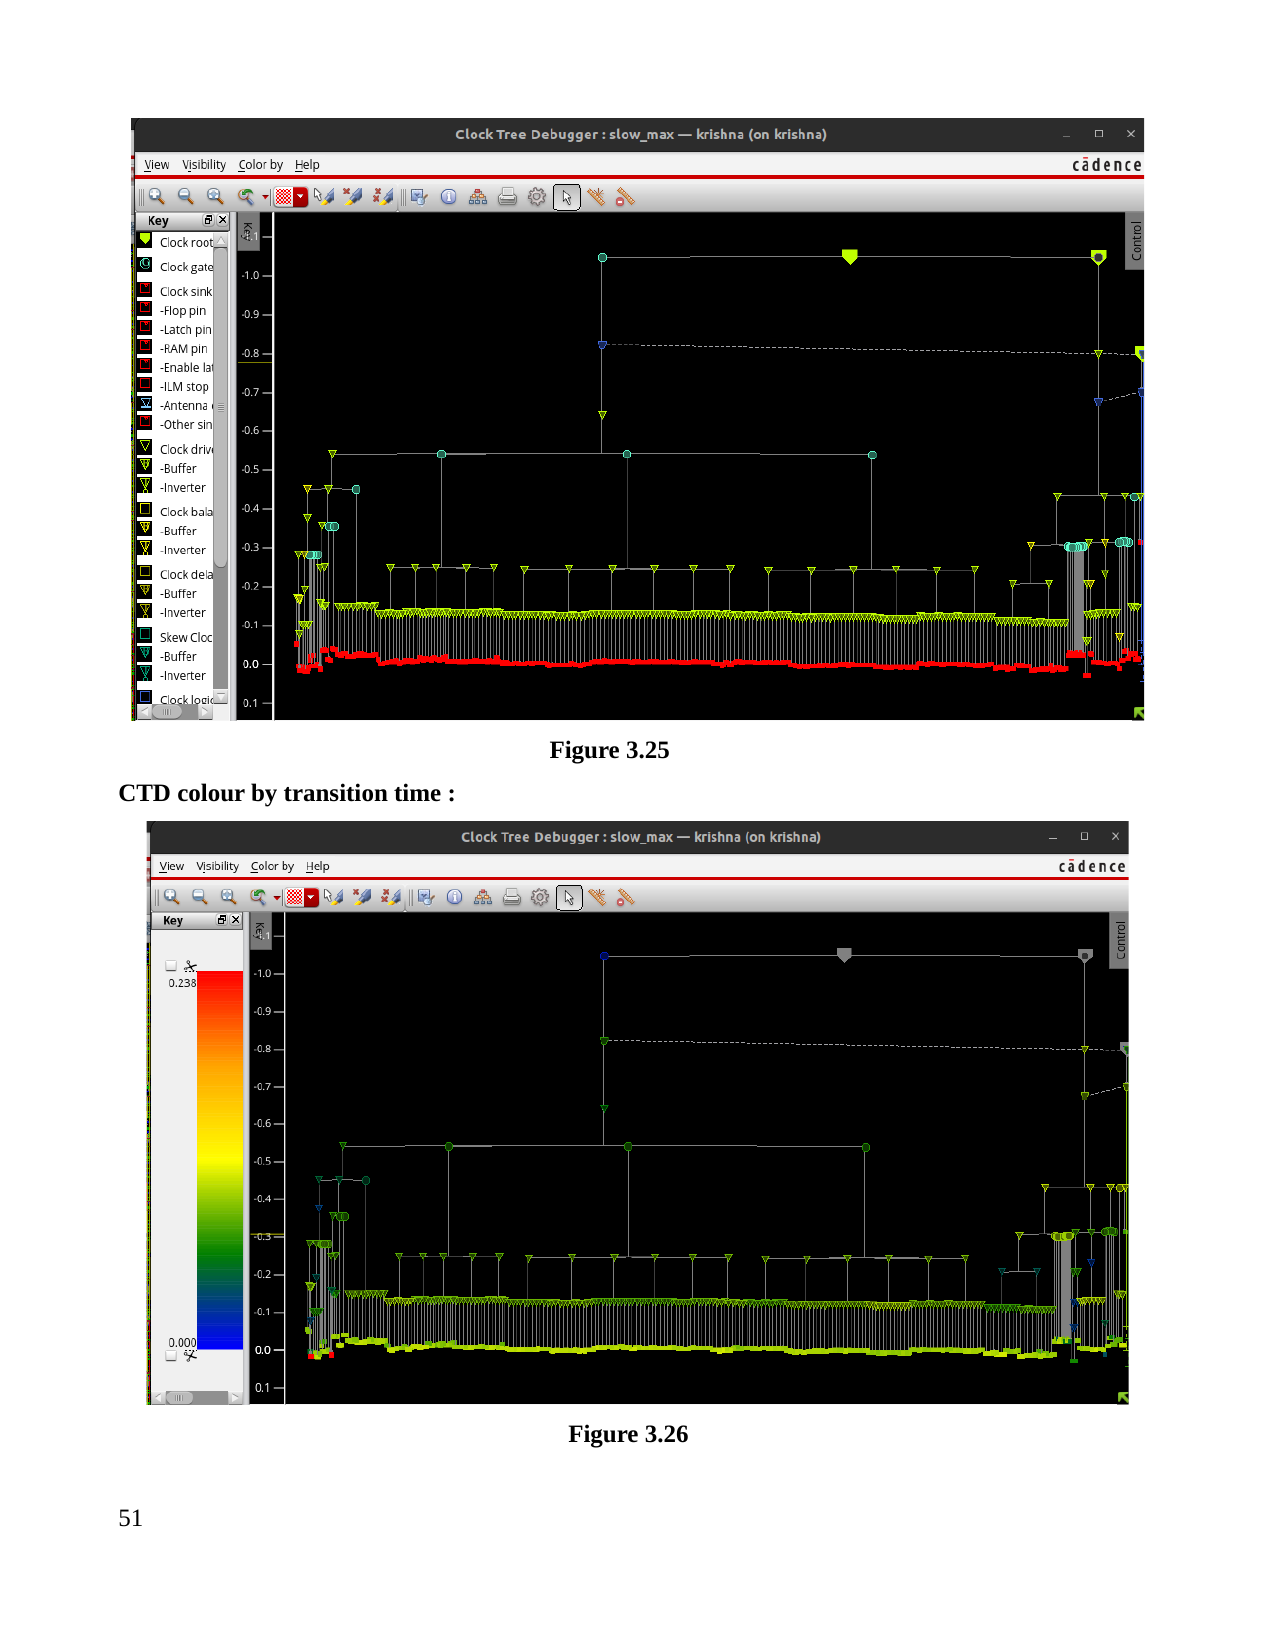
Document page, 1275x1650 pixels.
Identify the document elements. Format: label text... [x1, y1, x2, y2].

text Figure 3.26 [118, 821, 1157, 1448]
picture [131, 118, 1145, 721]
text Figure 3.25 [118, 118, 1157, 764]
text CTD colour by transition time : [118, 778, 1157, 807]
picture [146, 821, 1129, 1405]
